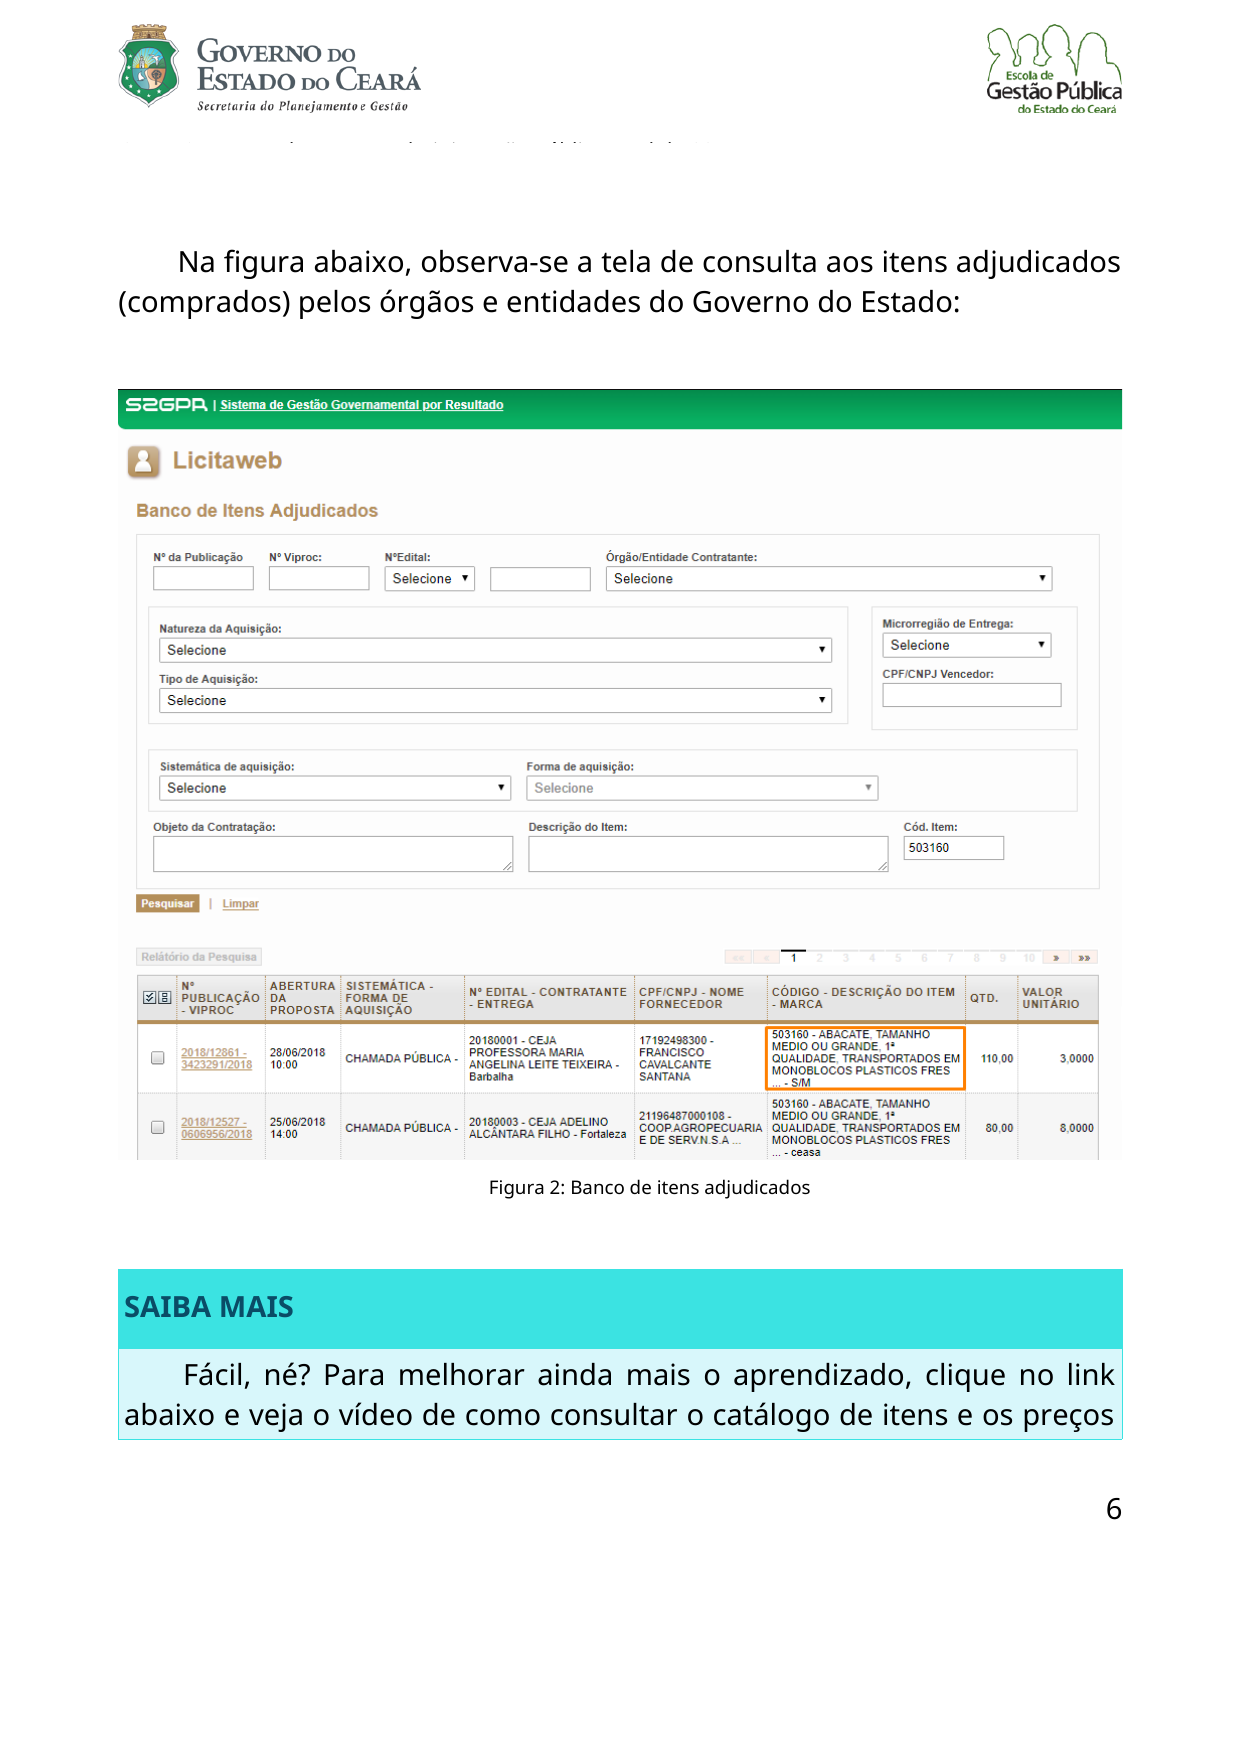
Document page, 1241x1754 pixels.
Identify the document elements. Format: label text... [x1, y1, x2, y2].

table_header SAIBA MAIS [119, 1270, 1122, 1348]
text Figura 2: Banco de itens adjudicados [118, 1160, 1122, 1199]
text Na figura abaixo, observa-se a tela de consulta aos itens adjudicados (comprados) pelos órgãos e entidades do Governo do Estado: [118, 242, 1122, 321]
picture [118, 389, 1123, 1160]
table_cell Fácil, né? Para melhorar ainda mais o aprendizado, clique no link abaixo e veja o vídeo de como consultar o catálogo de itens e os preços [119, 1349, 1122, 1439]
picture [118, 24, 1122, 113]
